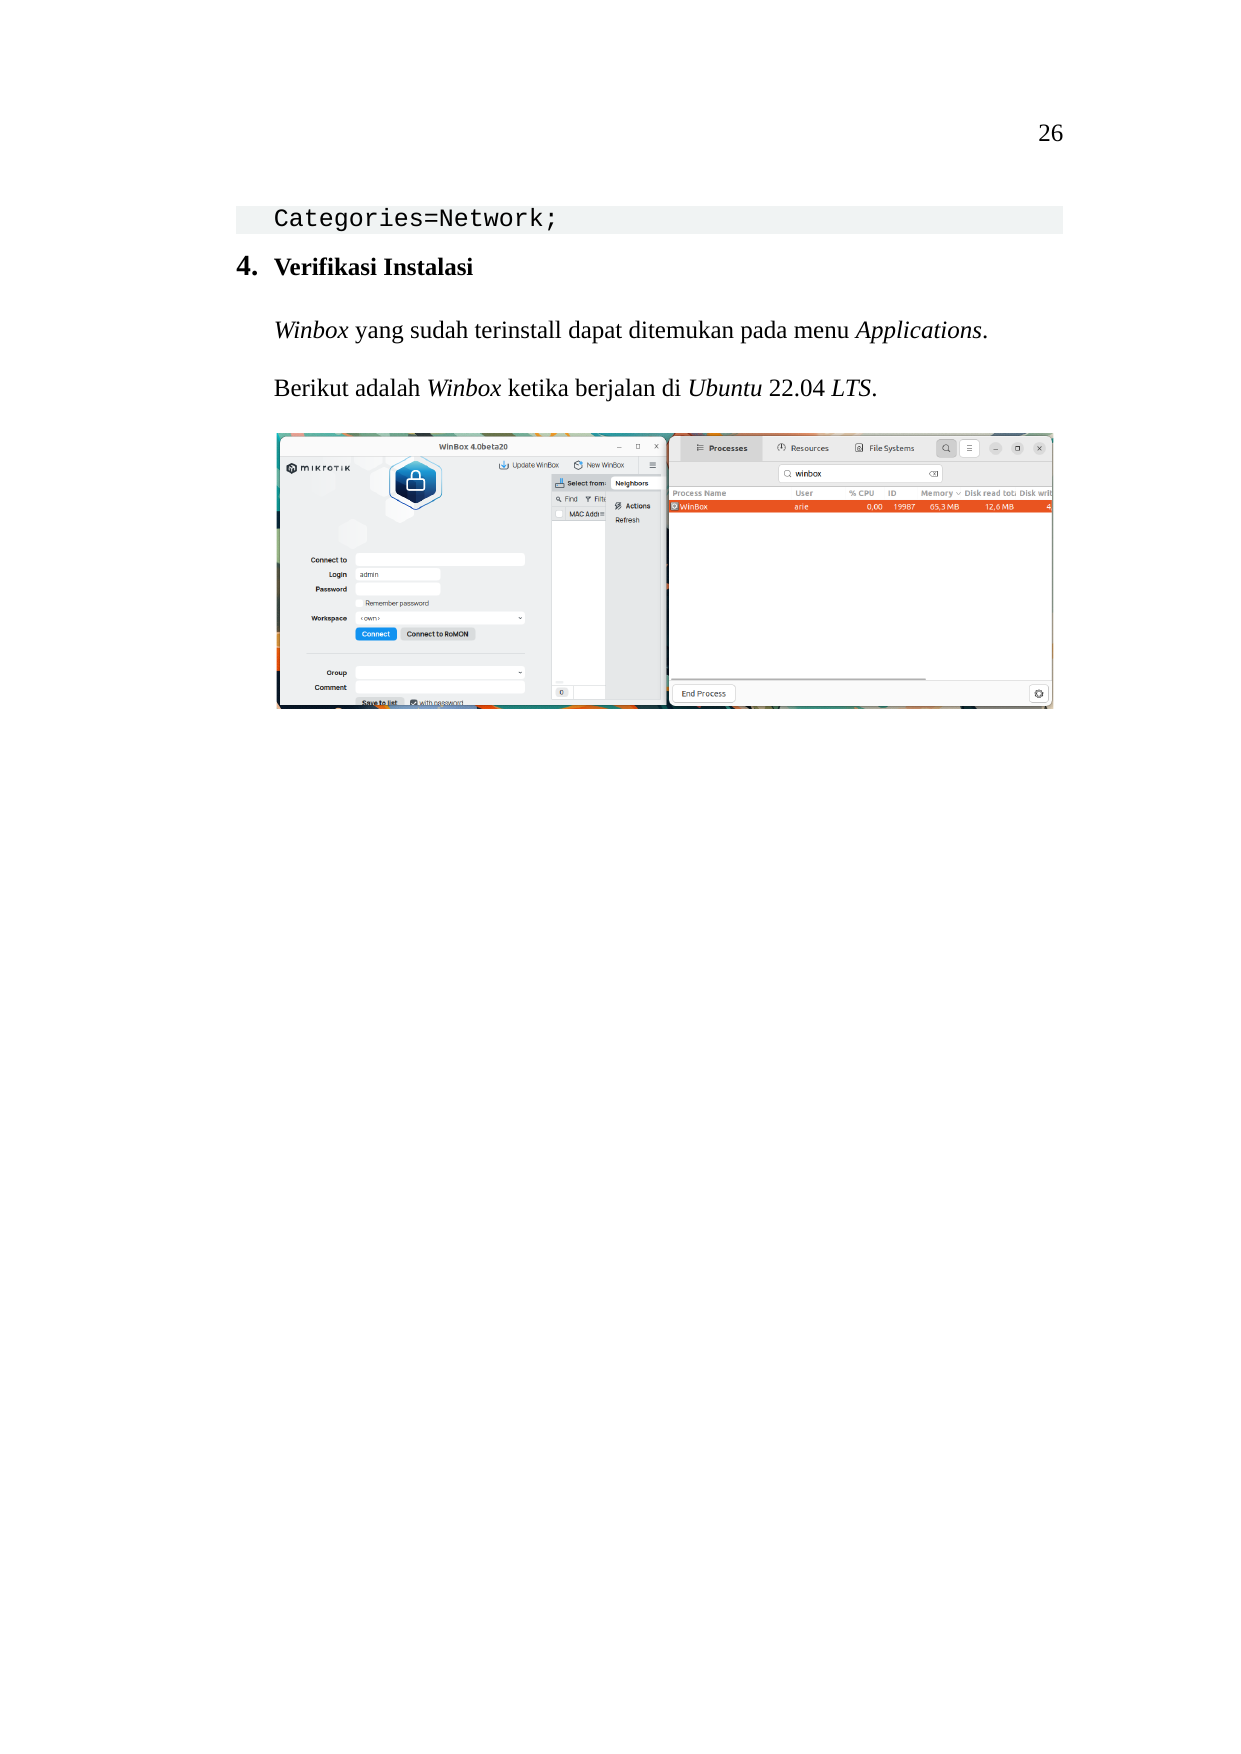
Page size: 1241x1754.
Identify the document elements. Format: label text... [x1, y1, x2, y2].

list Winbox yang sudah terinstall dapat ditemukan pada menu Applications. [236, 316, 1063, 344]
list Berikut adalah Winbox ketika berjalan di Ubuntu 22.04 LTS. [236, 373, 1063, 402]
picture [276, 433, 1054, 709]
list Categories=Network; [236, 206, 1063, 234]
list Verifikasi Instalasi [236, 248, 1063, 282]
